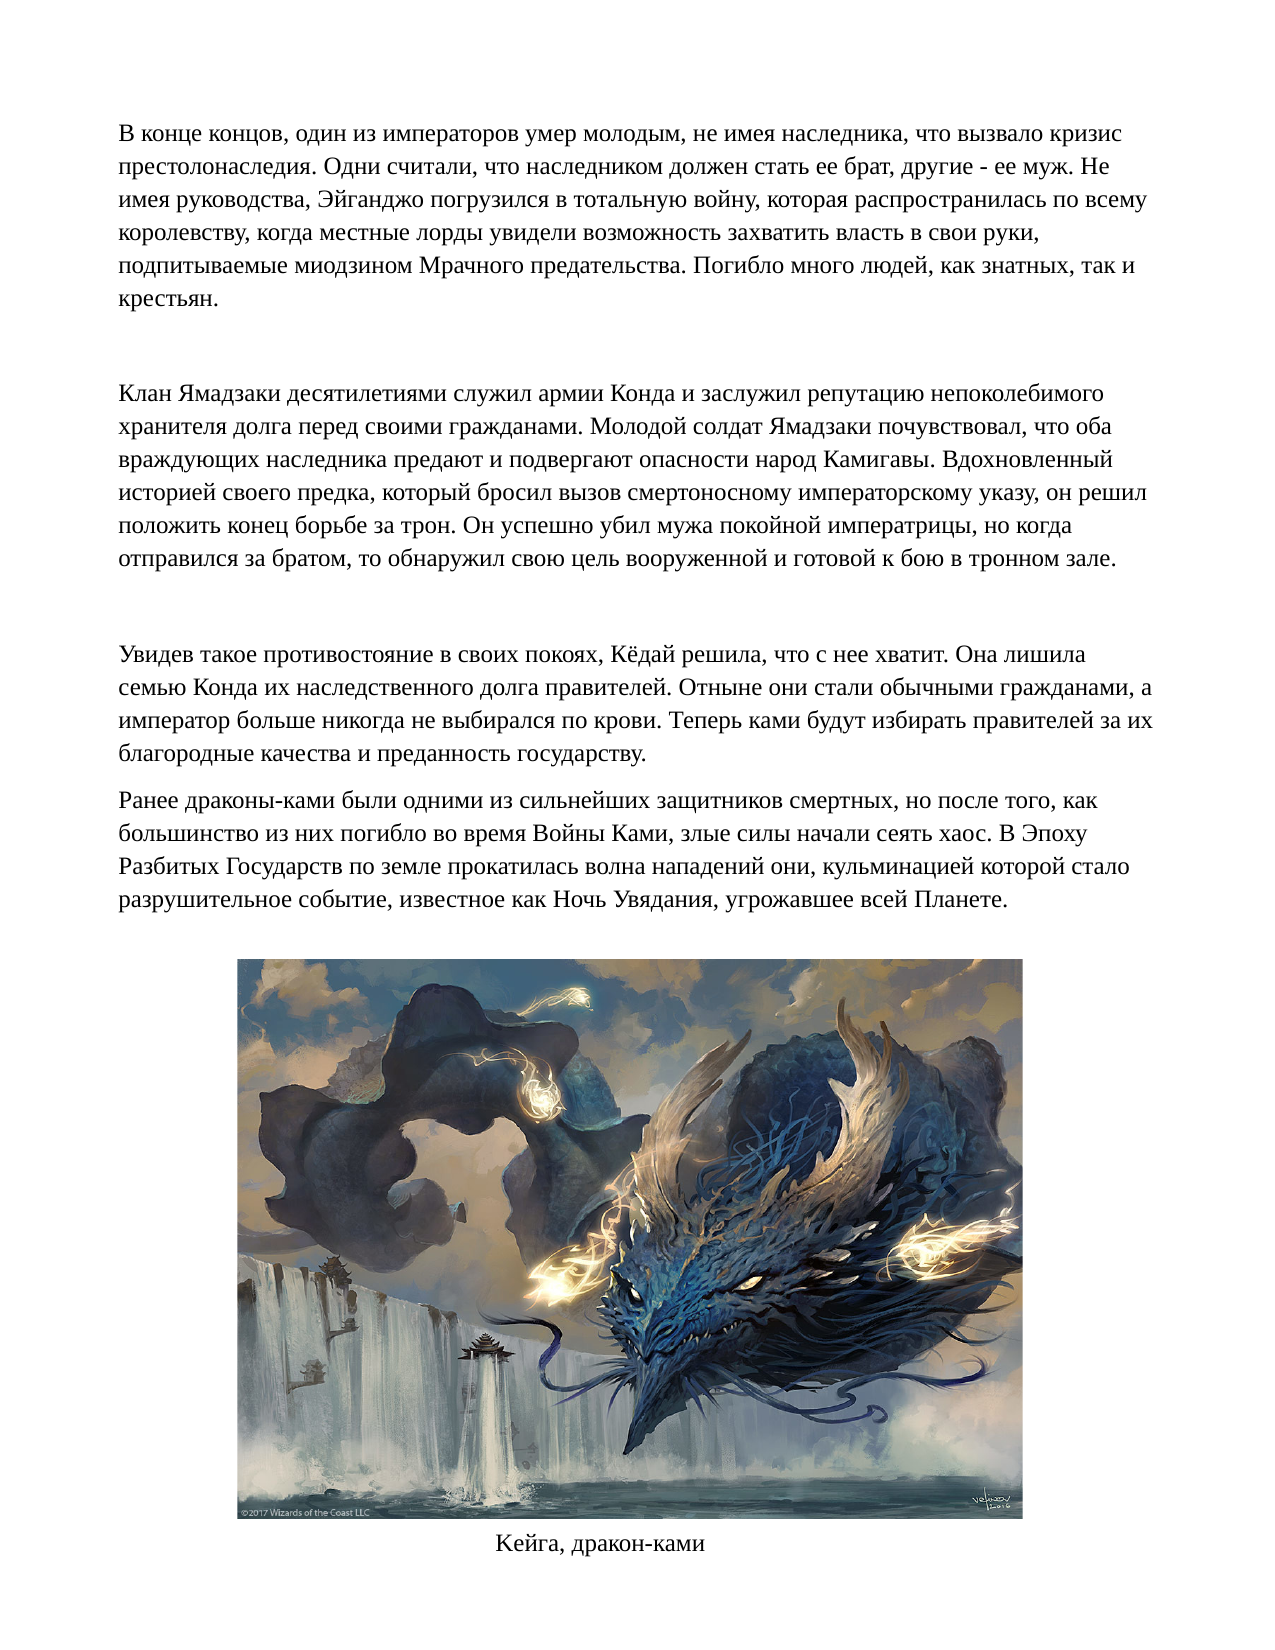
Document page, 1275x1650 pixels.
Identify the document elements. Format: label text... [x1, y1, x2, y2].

text Увидев такое противостояние в своих покоях, Кёдай решила, что с нее хватит. Она лишила семью Конда их наследственного долга правителей. Отныне они стали обычными гражданами, а император больше никогда не выбирался по крови. Теперь ками будут избирать правителей за их благородные качества и преданность государству. [118, 639, 1157, 767]
text В конце концов, один из императоров умер молодым, не имея наследника, что вызвало кризис престолонаследия. Одни считали, что наследником должен стать ее брат, другие - ее муж. Не имея руководства, Эйганджо погрузился в тотальную войну, которая распространилась по всему королевству, когда местные лорды увидели возможность захватить власть в свои руки, подпитываемые миодзином Мрачного предательства. Погибло много людей, как знатных, так и крестьян. [118, 118, 1157, 312]
picture [237, 959, 1023, 1519]
text Клан Ямадзаки десятилетиями служил армии Конда и заслужил репутацию непоколебимого хранителя долга перед своими гражданами. Молодой солдат Ямадзаки почувствовал, что оба враждующих наследника предают и подвергают опасности народ Камигавы. Вдохновленный историей своего предка, который бросил вызов смертоносному императорскому указу, он решил положить конец борьбе за трон. Он успешно убил мужа покойной императрицы, но когда отправился за братом, то обнаружил свою цель вооруженной и готовой к бою в тронном зале. [118, 378, 1157, 572]
text Ранее драконы-ками были одними из сильнейших защитников смертных, но после того, как большинство из них погибло во время Войны Ками, злые силы начали сеять хаос. В Эпоху Разбитых Государств по земле прокатилась волна нападений они, кульминацией которой стало разрушительное событие, известное как Ночь Увядания, угрожавшее всей Планете. [118, 785, 1157, 913]
